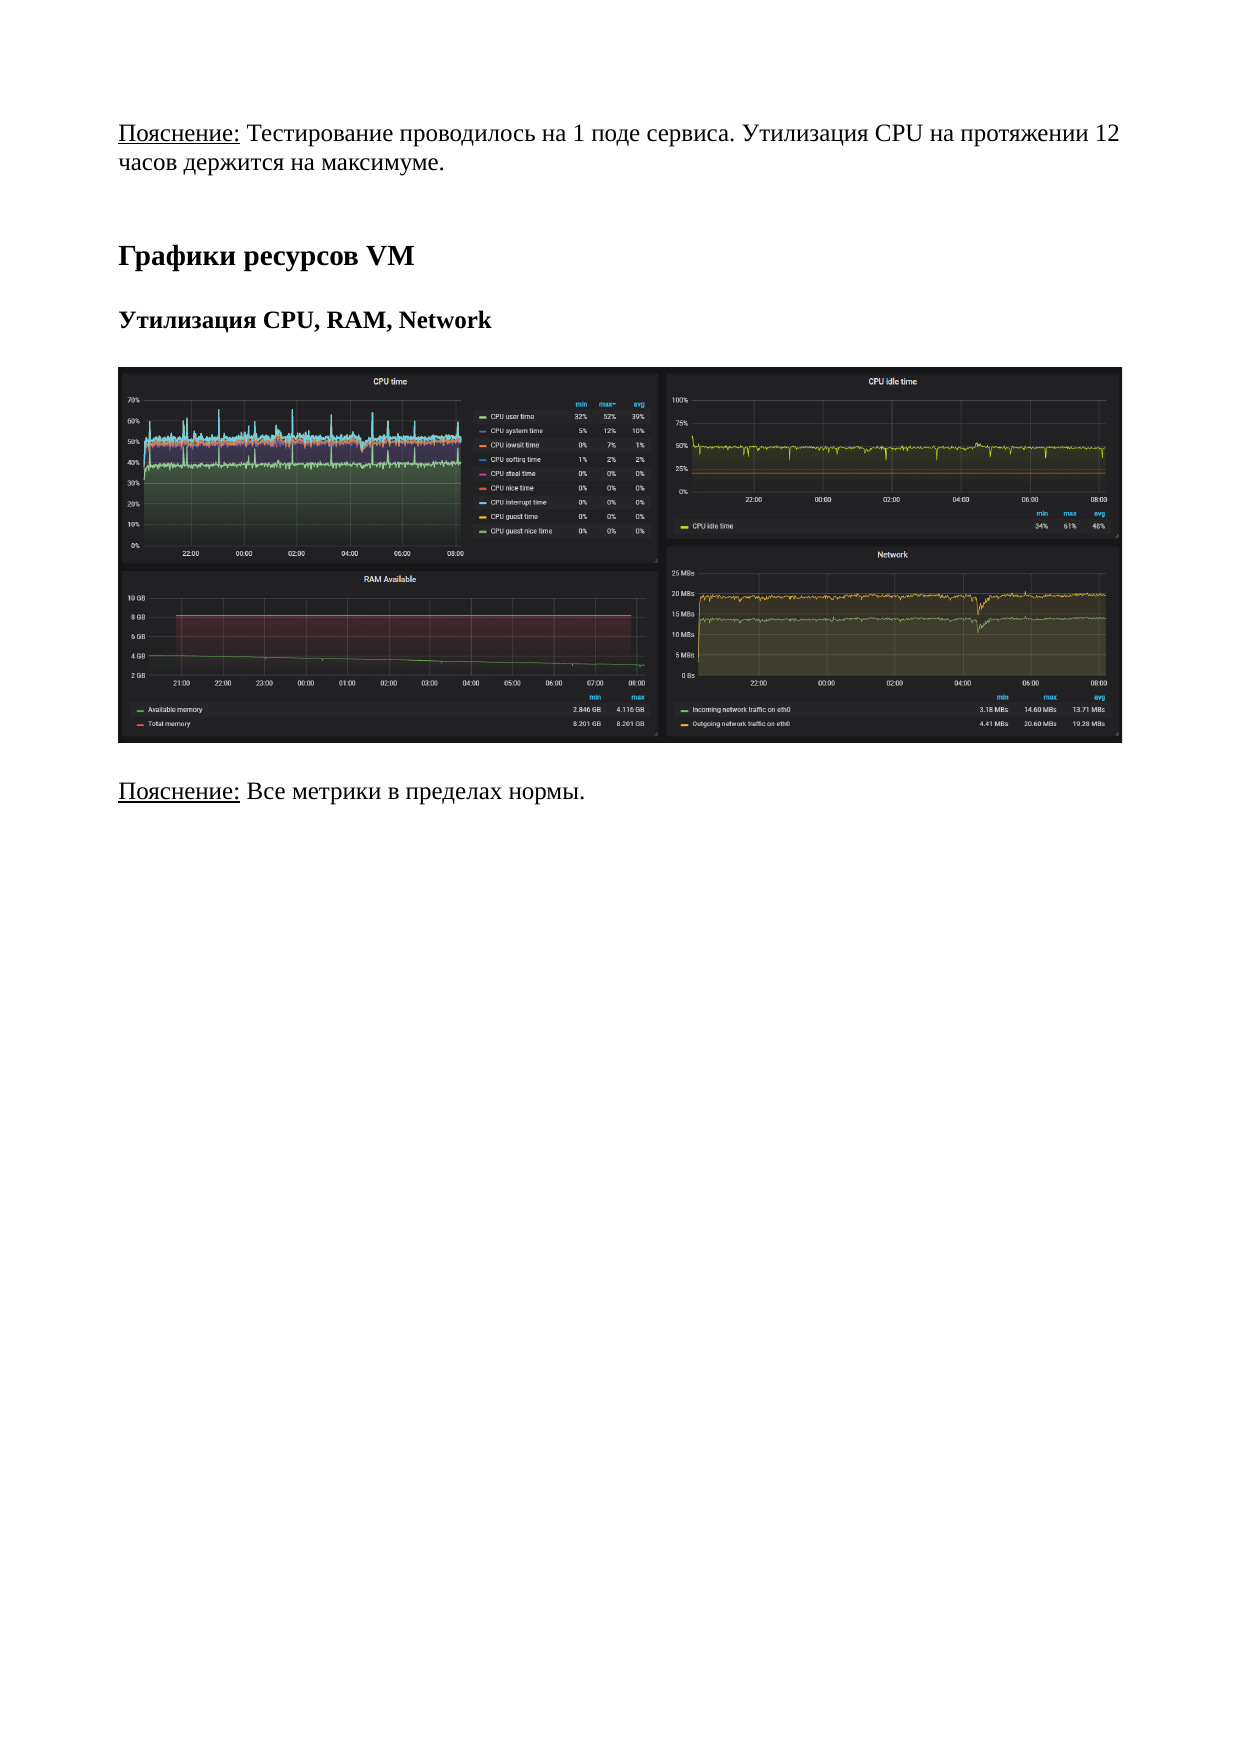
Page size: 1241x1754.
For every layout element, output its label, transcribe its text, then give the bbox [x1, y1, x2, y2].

text Графики ресурсов VM [118, 238, 1122, 271]
text Пояснение: Тестирование проводилось на 1 поде сервиса. Утилизация CPU на протяжении 12 часов держится на максимуме. [118, 118, 1122, 176]
text Утилизация CPU, RAM, Network [118, 305, 1122, 334]
picture [118, 367, 1123, 743]
text Пояснение: Все метрики в пределах нормы. [118, 776, 1122, 805]
